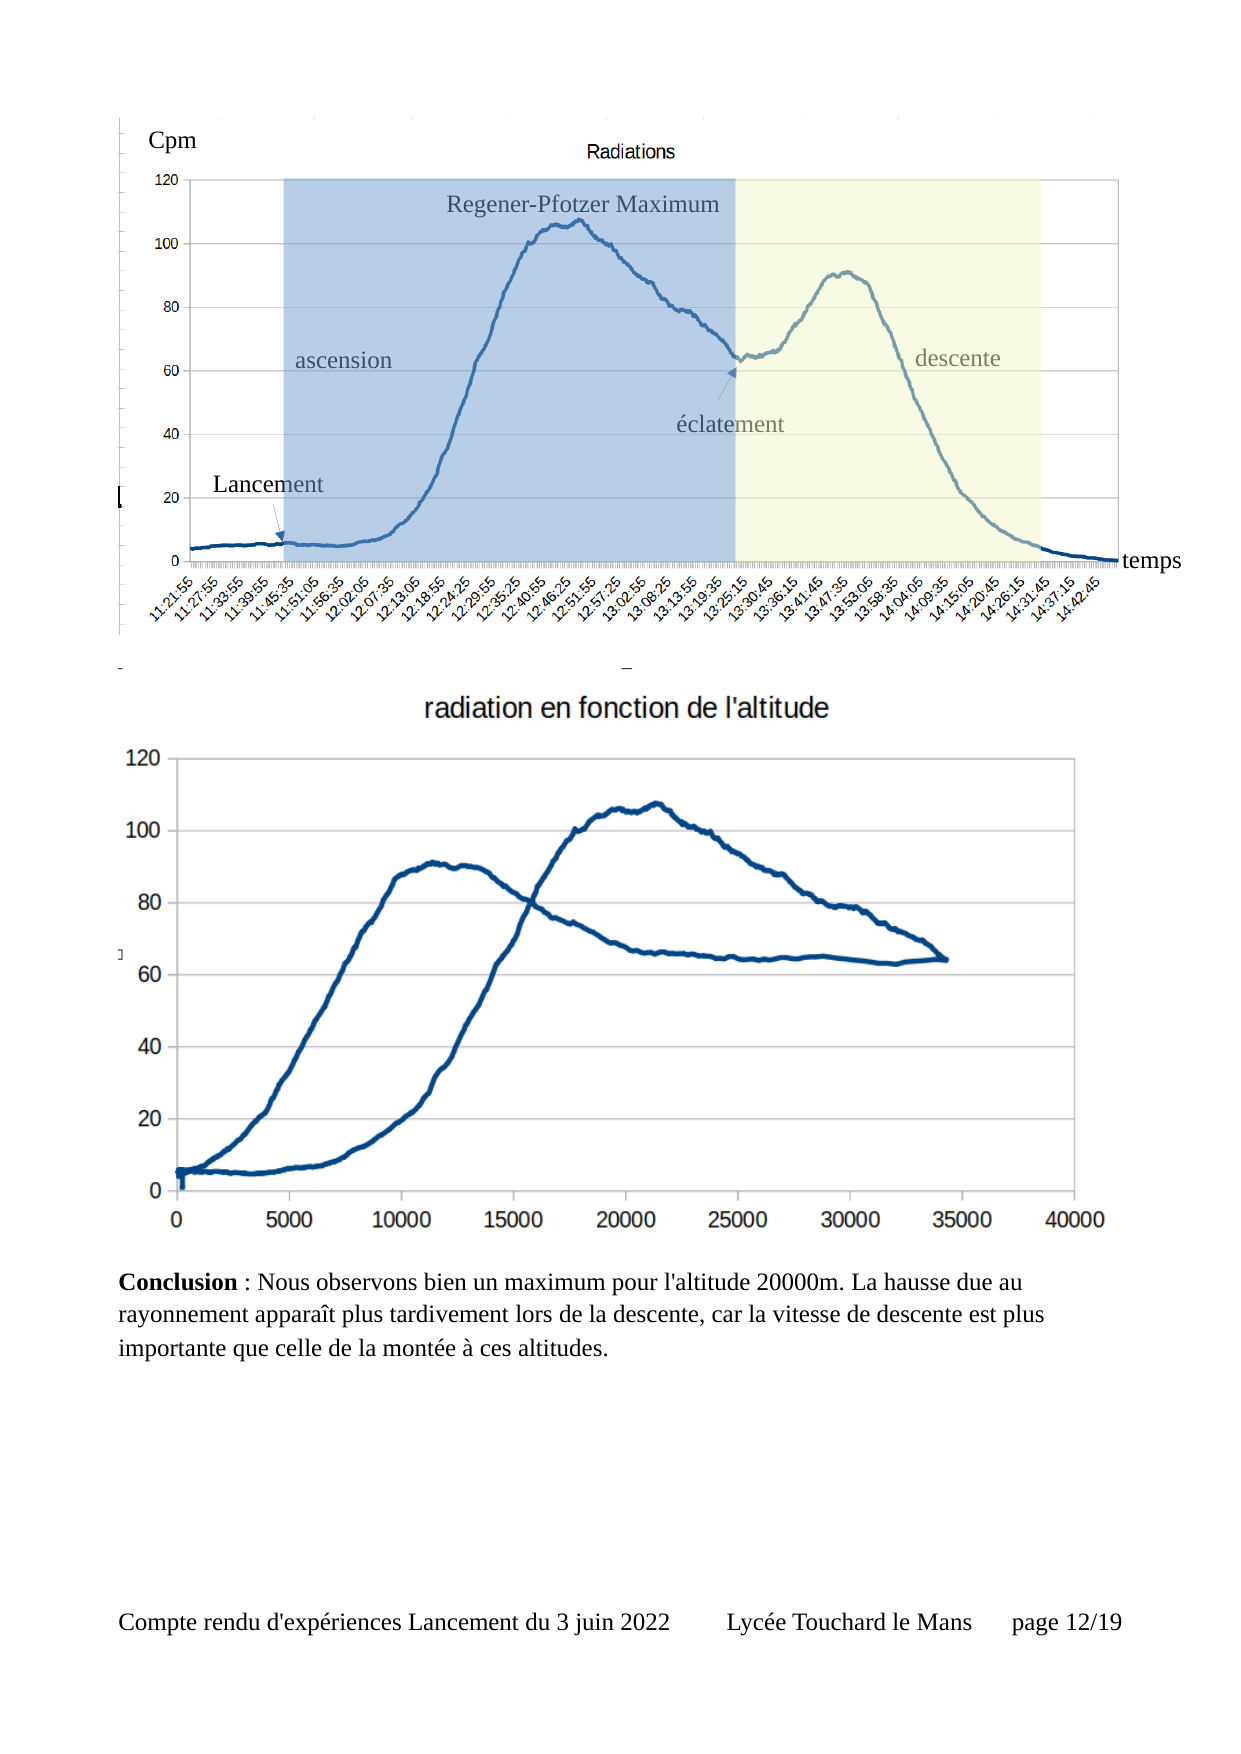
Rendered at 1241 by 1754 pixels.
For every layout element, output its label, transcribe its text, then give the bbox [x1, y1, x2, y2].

text Conclusion : Nous observons bien un maximum pour l'altitude 20000m. La hausse due au rayonnement apparaît plus tardivement lors de la descente, car la vitesse de descente est plus importante que celle de la montée à ces altitudes. [118, 1267, 1122, 1361]
picture [118, 668, 1123, 1238]
picture [118, 118, 1123, 635]
